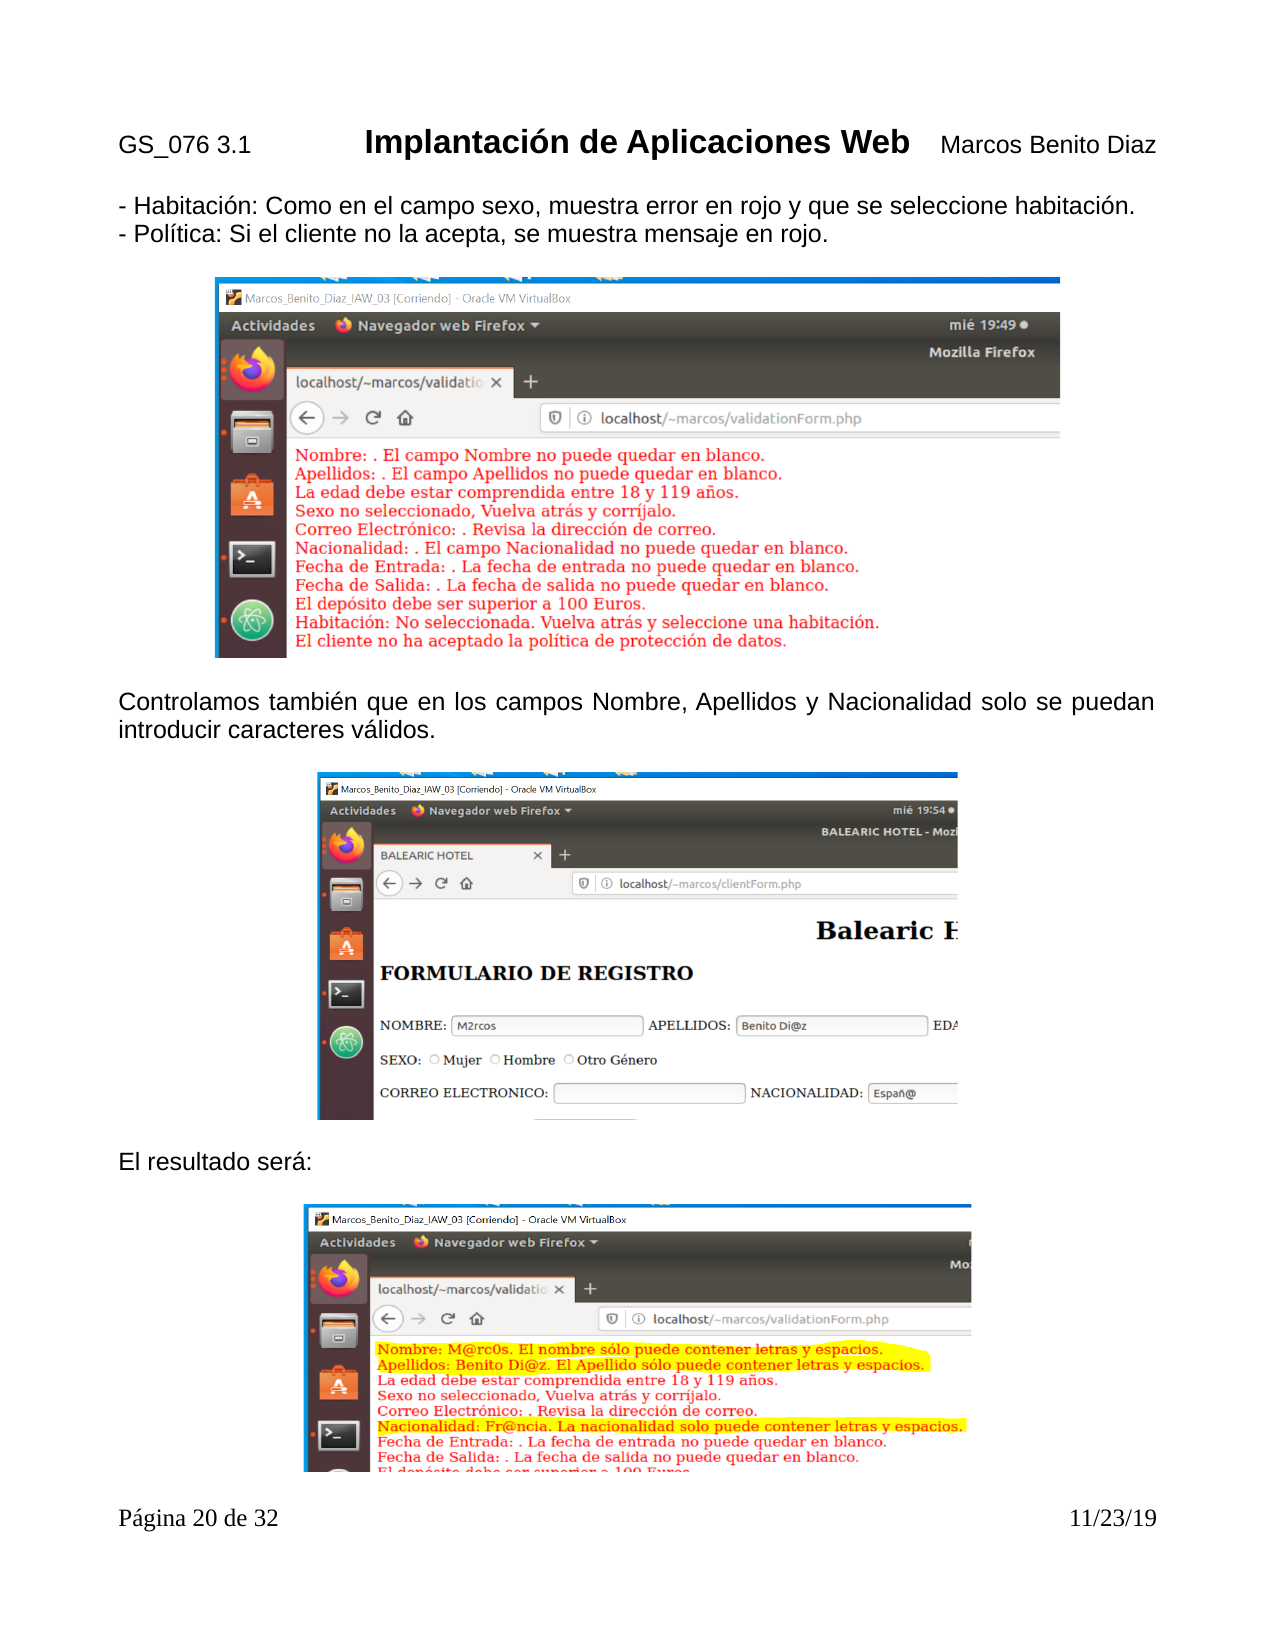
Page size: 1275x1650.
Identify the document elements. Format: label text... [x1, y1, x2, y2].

text Controlamos también que en los campos Nombre, Apellidos y Nacionalidad solo se puedan introducir caracteres válidos. [118, 687, 1157, 744]
picture [214, 277, 1061, 658]
text - Habitación: Como en el campo sexo, muestra error en rojo y que se seleccione habitación. [118, 191, 1157, 219]
text - Política: Si el cliente no la acepta, se muestra mensaje en rojo. [118, 219, 1157, 248]
text El resultado será: [118, 1147, 1157, 1175]
picture [303, 1204, 972, 1472]
picture [317, 772, 958, 1120]
